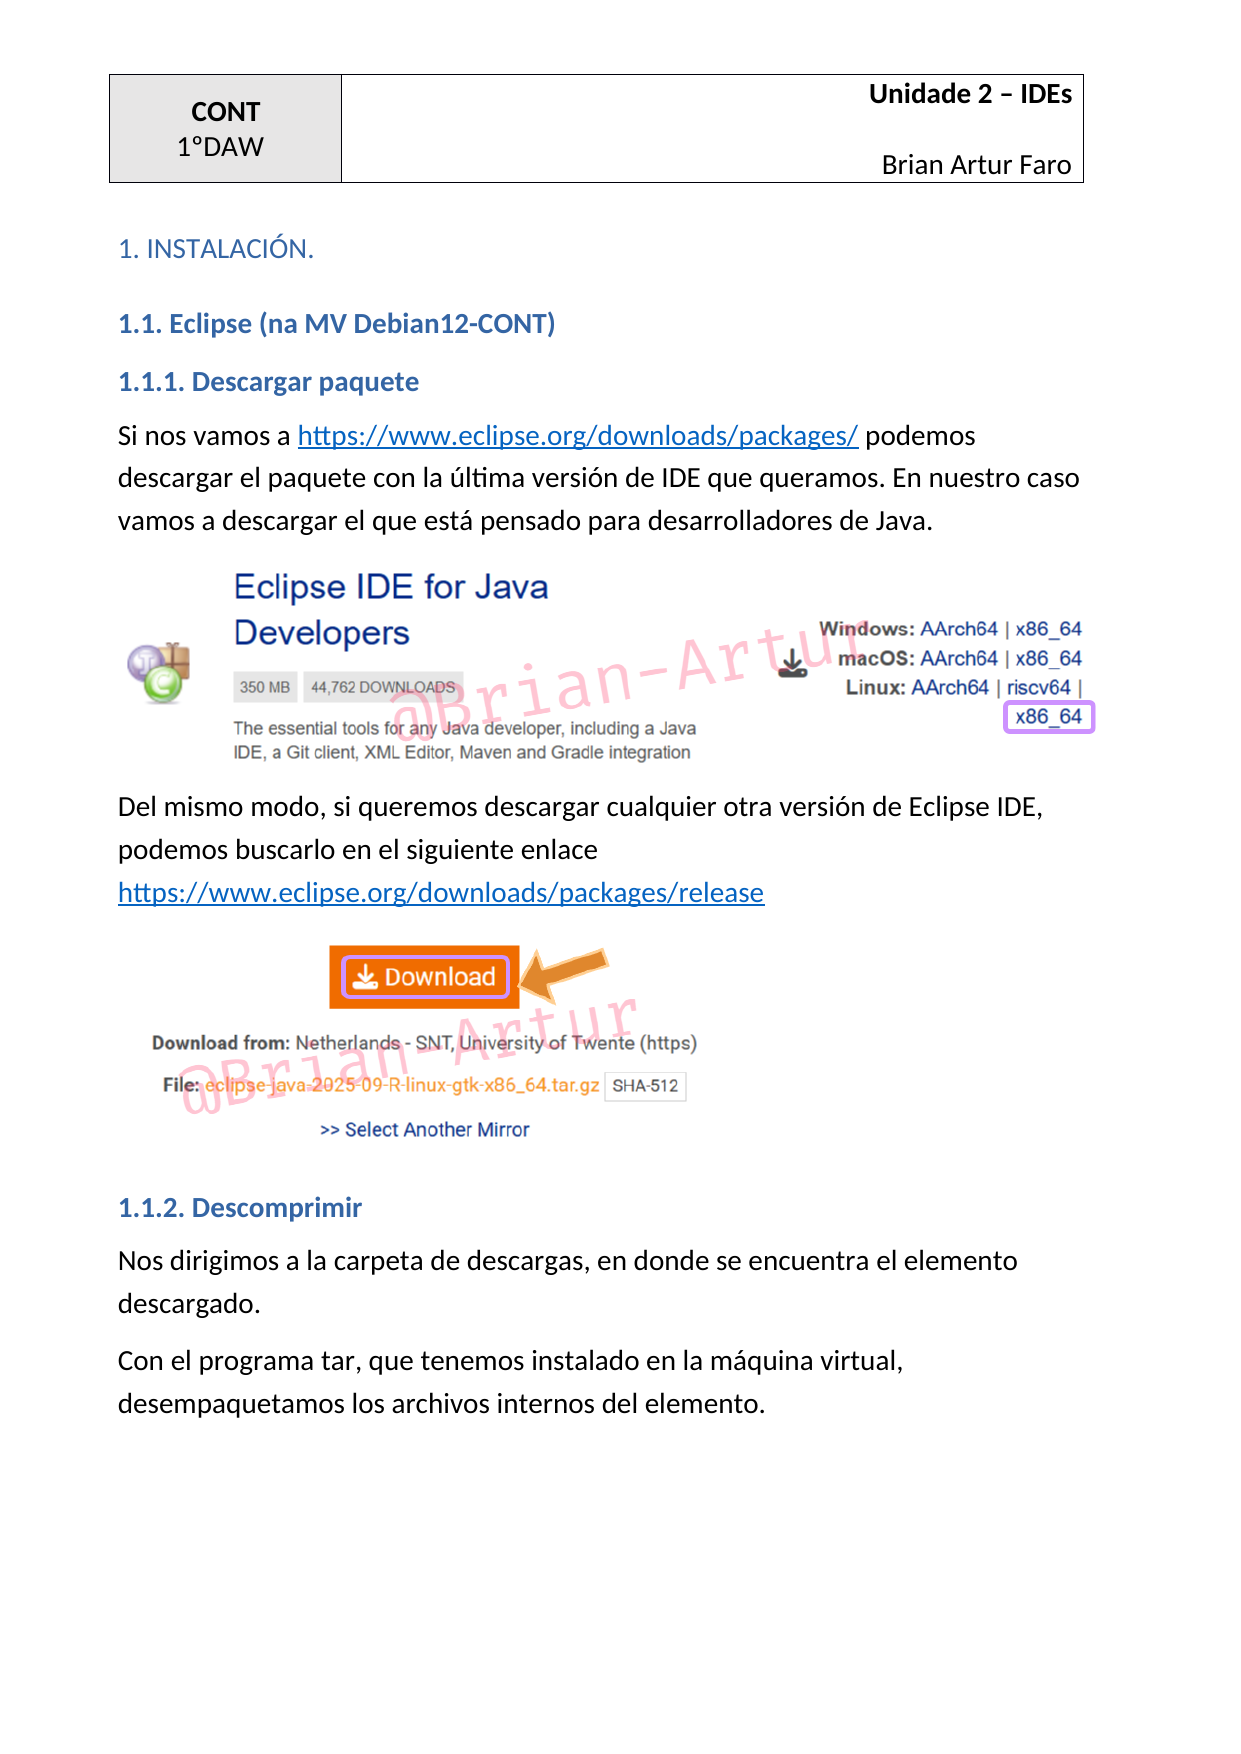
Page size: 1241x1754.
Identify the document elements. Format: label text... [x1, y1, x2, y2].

text Si nos vamos a https://www.eclipse.org/downloads/packages/ podemos descargar el paquete con la última versión de IDE que queramos. En nuestro caso vamos a descargar el que está pensado para desarrolladores de Java. [118, 417, 1092, 538]
picture [121, 555, 1096, 783]
text Con el programa tar, que tenemos instalado en la máquina virtual, desempaquetamos los archivos internos del elemento. [118, 1342, 1092, 1421]
subtitle 1.1. Eclipse (na MV Debian12-CONT) [118, 306, 1092, 341]
picture [117, 931, 716, 1163]
subtitle 1. Instalación. [118, 230, 1092, 266]
subtitle 1.1.2. Descomprimir [118, 1189, 1092, 1224]
subtitle 1.1.1. Descargar paquete [118, 363, 1092, 399]
text Nos dirigimos a la carpeta de descargas, en donde se encuentra el elemento descargado. [118, 1242, 1092, 1321]
text Del mismo modo, si queremos descargar cualquier otra versión de Eclipse IDE, podemos buscarlo en el siguiente enlace https://www.eclipse.org/downloads/packages/release [118, 788, 1092, 909]
